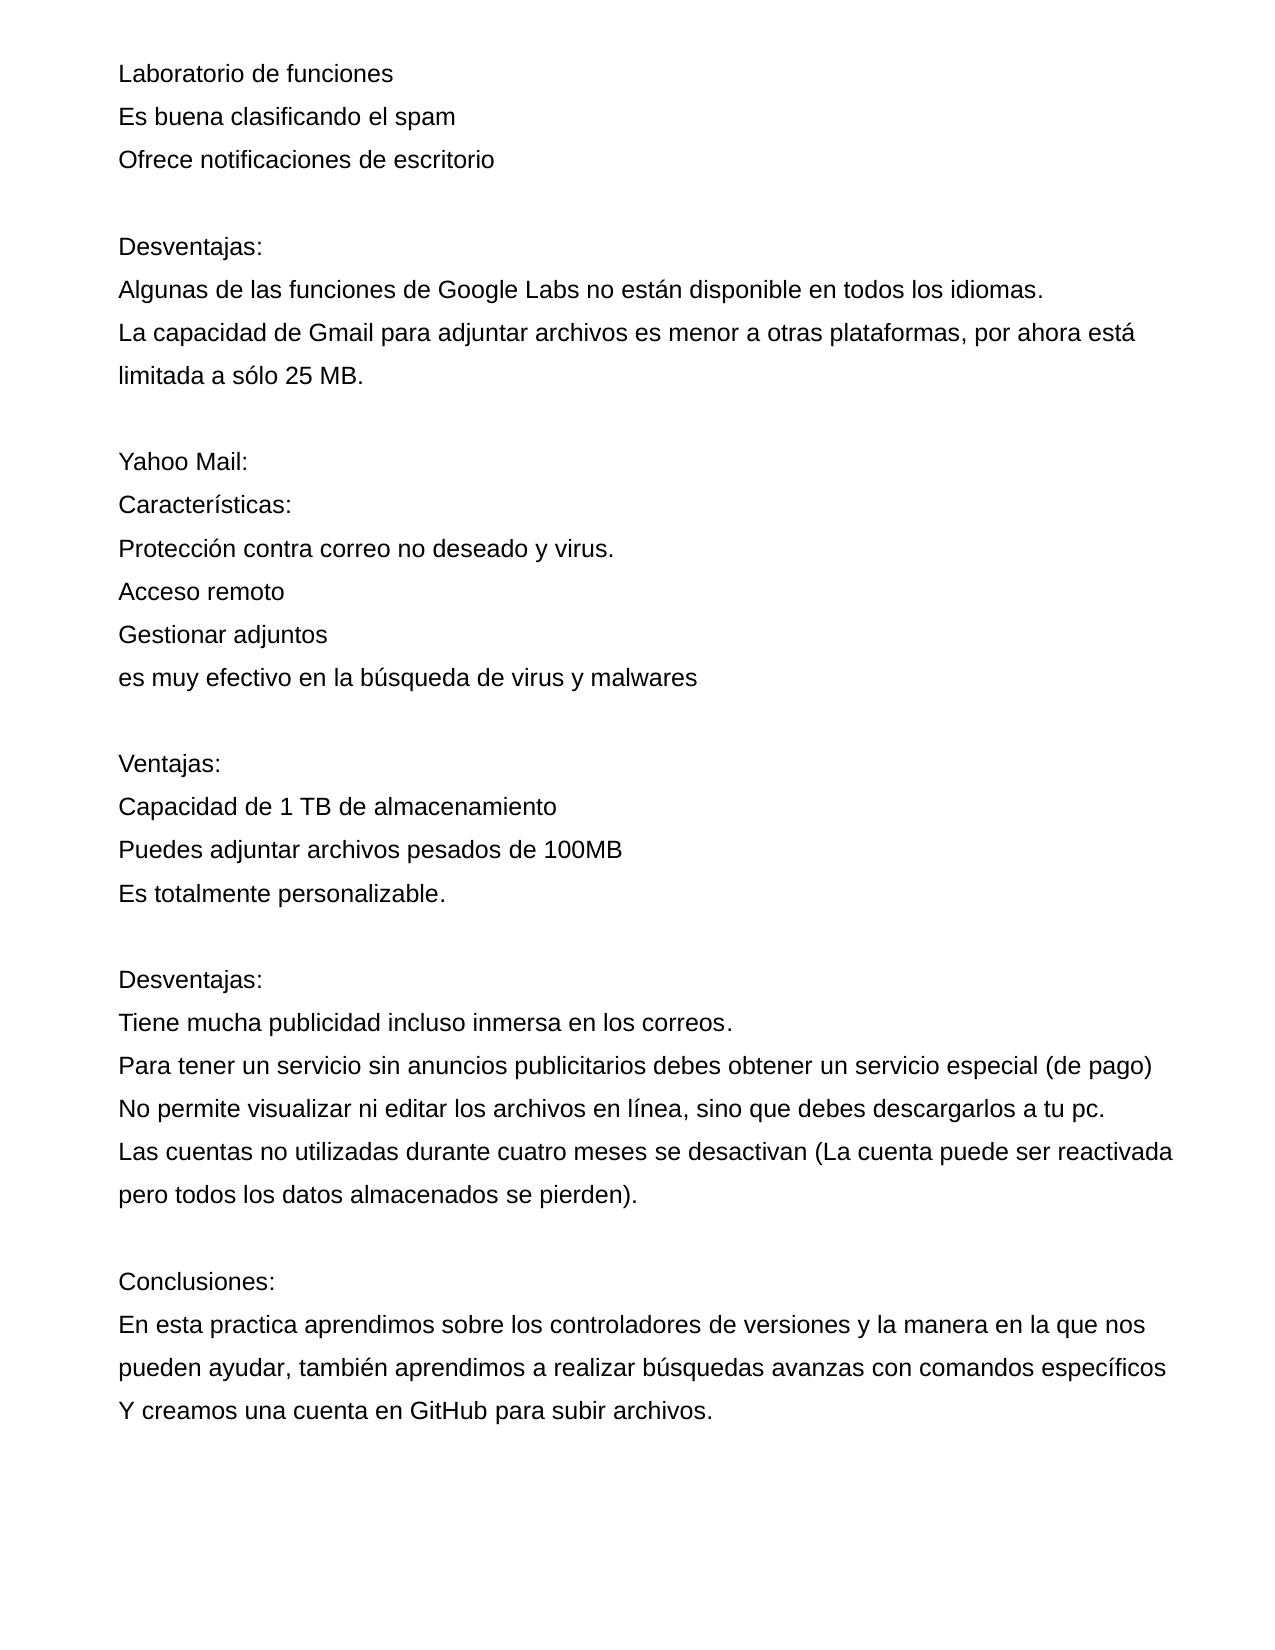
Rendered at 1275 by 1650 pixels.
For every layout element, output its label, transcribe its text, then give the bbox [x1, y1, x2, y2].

text En esta practica aprendimos sobre los controladores de versiones y la manera en la que nos pueden ayudar, también aprendimos a realizar búsquedas avanzas con comandos específicos [118, 1310, 1205, 1382]
text Características: [118, 490, 1205, 519]
text Las cuentas no utilizadas durante cuatro meses se desactivan (La cuenta puede ser reactivada pero todos los datos almacenados se pierden). [118, 1137, 1205, 1209]
text No permite visualizar ni editar los archivos en línea, sino que debes descargarlos a tu pc. [118, 1094, 1205, 1123]
text Es totalmente personalizable. [118, 878, 1205, 907]
text Ventajas: [118, 749, 1205, 778]
text Para tener un servicio sin anuncios publicitarios debes obtener un servicio especial (de pago) [118, 1051, 1205, 1080]
text Puedes adjuntar archivos pesados de 100MB [118, 835, 1205, 864]
text Es buena clasificando el spam [118, 102, 1205, 131]
text Desventajas: [118, 965, 1205, 993]
text Yahoo Mail: [118, 447, 1205, 476]
text Gestionar adjuntos [118, 620, 1205, 648]
text La capacidad de Gmail para adjuntar archivos es menor a otras plataformas, por ahora está limitada a sólo 25 MB. [118, 318, 1205, 390]
text es muy efectivo en la búsqueda de virus y malwares [118, 663, 1205, 692]
text Tiene mucha publicidad incluso inmersa en los correos. [118, 1008, 1205, 1037]
text Y creamos una cuenta en GitHub para subir archivos. [118, 1396, 1205, 1425]
text Acceso remoto [118, 577, 1205, 605]
text Capacidad de 1 TB de almacenamiento [118, 792, 1205, 821]
text Laboratorio de funciones [118, 59, 1205, 88]
text Algunas de las funciones de Google Labs no están disponible en todos los idiomas. [118, 275, 1205, 303]
text Protección contra correo no deseado y virus. [118, 533, 1205, 562]
text Desventajas: [118, 232, 1205, 260]
text Conclusiones: [118, 1267, 1205, 1295]
text Ofrece notificaciones de escritorio [118, 145, 1205, 174]
